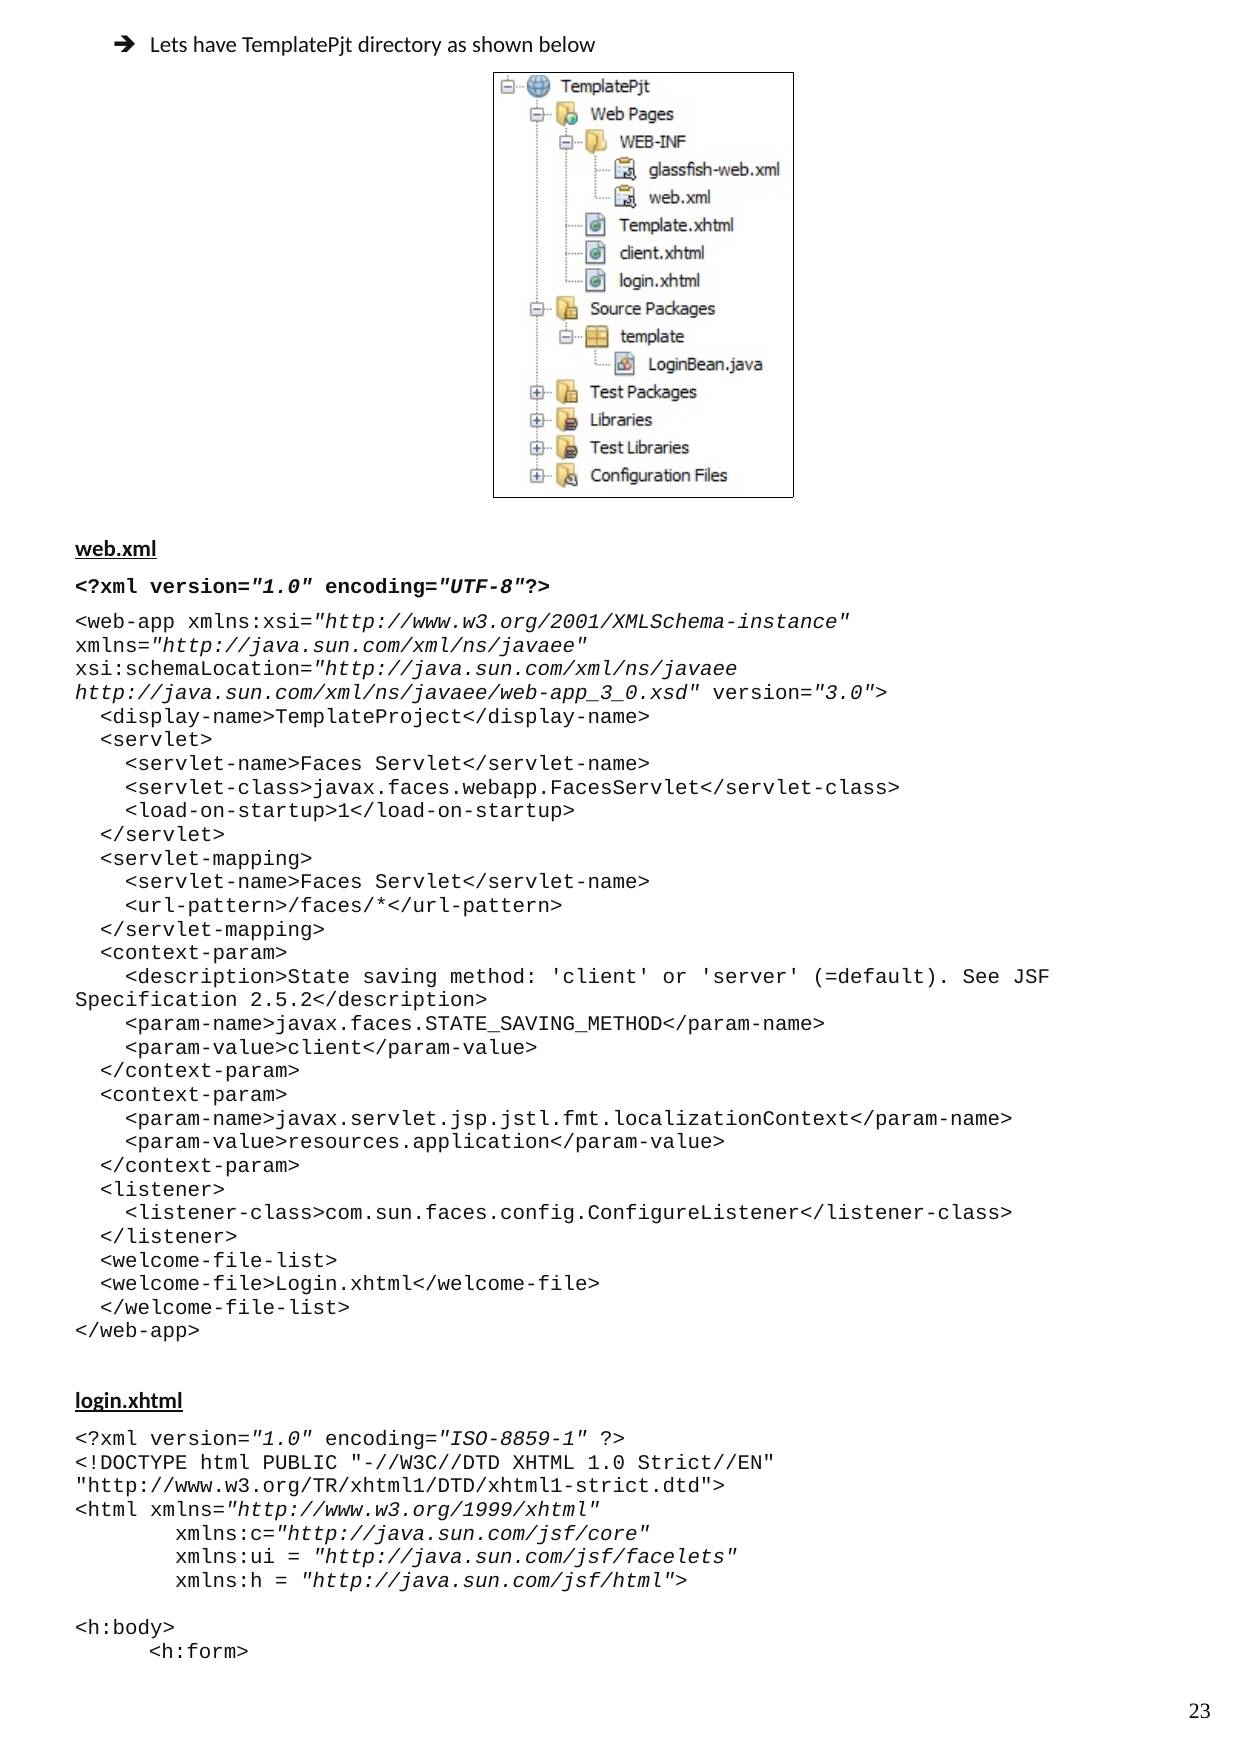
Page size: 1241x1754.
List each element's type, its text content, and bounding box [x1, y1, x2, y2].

text login.xhtml [75, 1386, 1211, 1414]
text <!DOCTYPE html PUBLIC "-//W3C//DTD XHTML 1.0 Strict//EN" "http://www.w3.org/TR/xhtml1/DTD/xhtml1-strict.dtd"> [75, 1452, 1211, 1499]
text <web-app xmlns:xsi="http://www.w3.org/2001/XMLSchema-instance" xmlns="http://java.sun.com/xml/ns/javaee" xsi:schemaLocation="http://java.sun.com/xml/ns/javaee http://java.sun.com/xml/ns/javaee/web-app_3_0.xsd" version="3.0"> [75, 611, 1211, 706]
text <context-param> [75, 1084, 1211, 1108]
text <param-value>client</param-value> [75, 1037, 1211, 1060]
text <context-param> [75, 942, 1211, 966]
text </servlet> [75, 824, 1211, 848]
text </servlet-mapping> [75, 918, 1211, 942]
text <listener> [75, 1179, 1211, 1202]
text <?xml version="1.0" encoding="UTF-8"?> [75, 576, 1211, 599]
text <html xmlns="http://www.w3.org/1999/xhtml" [75, 1499, 1211, 1523]
text </web-app> [75, 1321, 1211, 1344]
text <url-pattern>/faces/*</url-pattern> [75, 895, 1211, 918]
text </context-param> [75, 1060, 1211, 1084]
text xmlns:ui = "http://java.sun.com/jsf/facelets" [75, 1546, 1211, 1570]
text <param-name>javax.faces.STATE_SAVING_METHOD</param-name> [75, 1013, 1211, 1037]
text </context-param> [75, 1155, 1211, 1179]
text <description>State saving method: 'client' or 'server' (=default). See JSF Specification 2.5.2</description> [75, 966, 1211, 1013]
list Lets have TemplatePjt directory as shown below [112, 30, 1211, 58]
text <param-value>resources.application</param-value> [75, 1131, 1211, 1155]
text <listener-class>com.sun.faces.config.ConfigureListener</listener-class> [75, 1202, 1211, 1226]
text <welcome-file>Login.xhtml</welcome-file> [75, 1273, 1211, 1297]
text xmlns:h = "http://java.sun.com/jsf/html"> [75, 1570, 1211, 1594]
text <?xml version="1.0" encoding="ISO-8859-1" ?> [75, 1428, 1211, 1452]
text xmlns:c="http://java.sun.com/jsf/core" [75, 1523, 1211, 1546]
text <servlet> [75, 729, 1211, 753]
text </listener> [75, 1226, 1211, 1249]
picture [495, 75, 790, 494]
text <servlet-mapping> [75, 848, 1211, 871]
text <servlet-class>javax.faces.webapp.FacesServlet</servlet-class> [75, 777, 1211, 800]
text <display-name>TemplateProject</display-name> [75, 706, 1211, 729]
text <servlet-name>Faces Servlet</servlet-name> [75, 753, 1211, 777]
text <h:form> [75, 1641, 1211, 1664]
text <h:body> [75, 1617, 1211, 1641]
text <param-name>javax.servlet.jsp.jstl.fmt.localizationContext</param-name> [75, 1108, 1211, 1131]
text web.xml [75, 534, 1211, 562]
text <load-on-startup>1</load-on-startup> [75, 800, 1211, 824]
text <servlet-name>Faces Servlet</servlet-name> [75, 871, 1211, 895]
text </welcome-file-list> [75, 1297, 1211, 1321]
text <welcome-file-list> [75, 1249, 1211, 1273]
